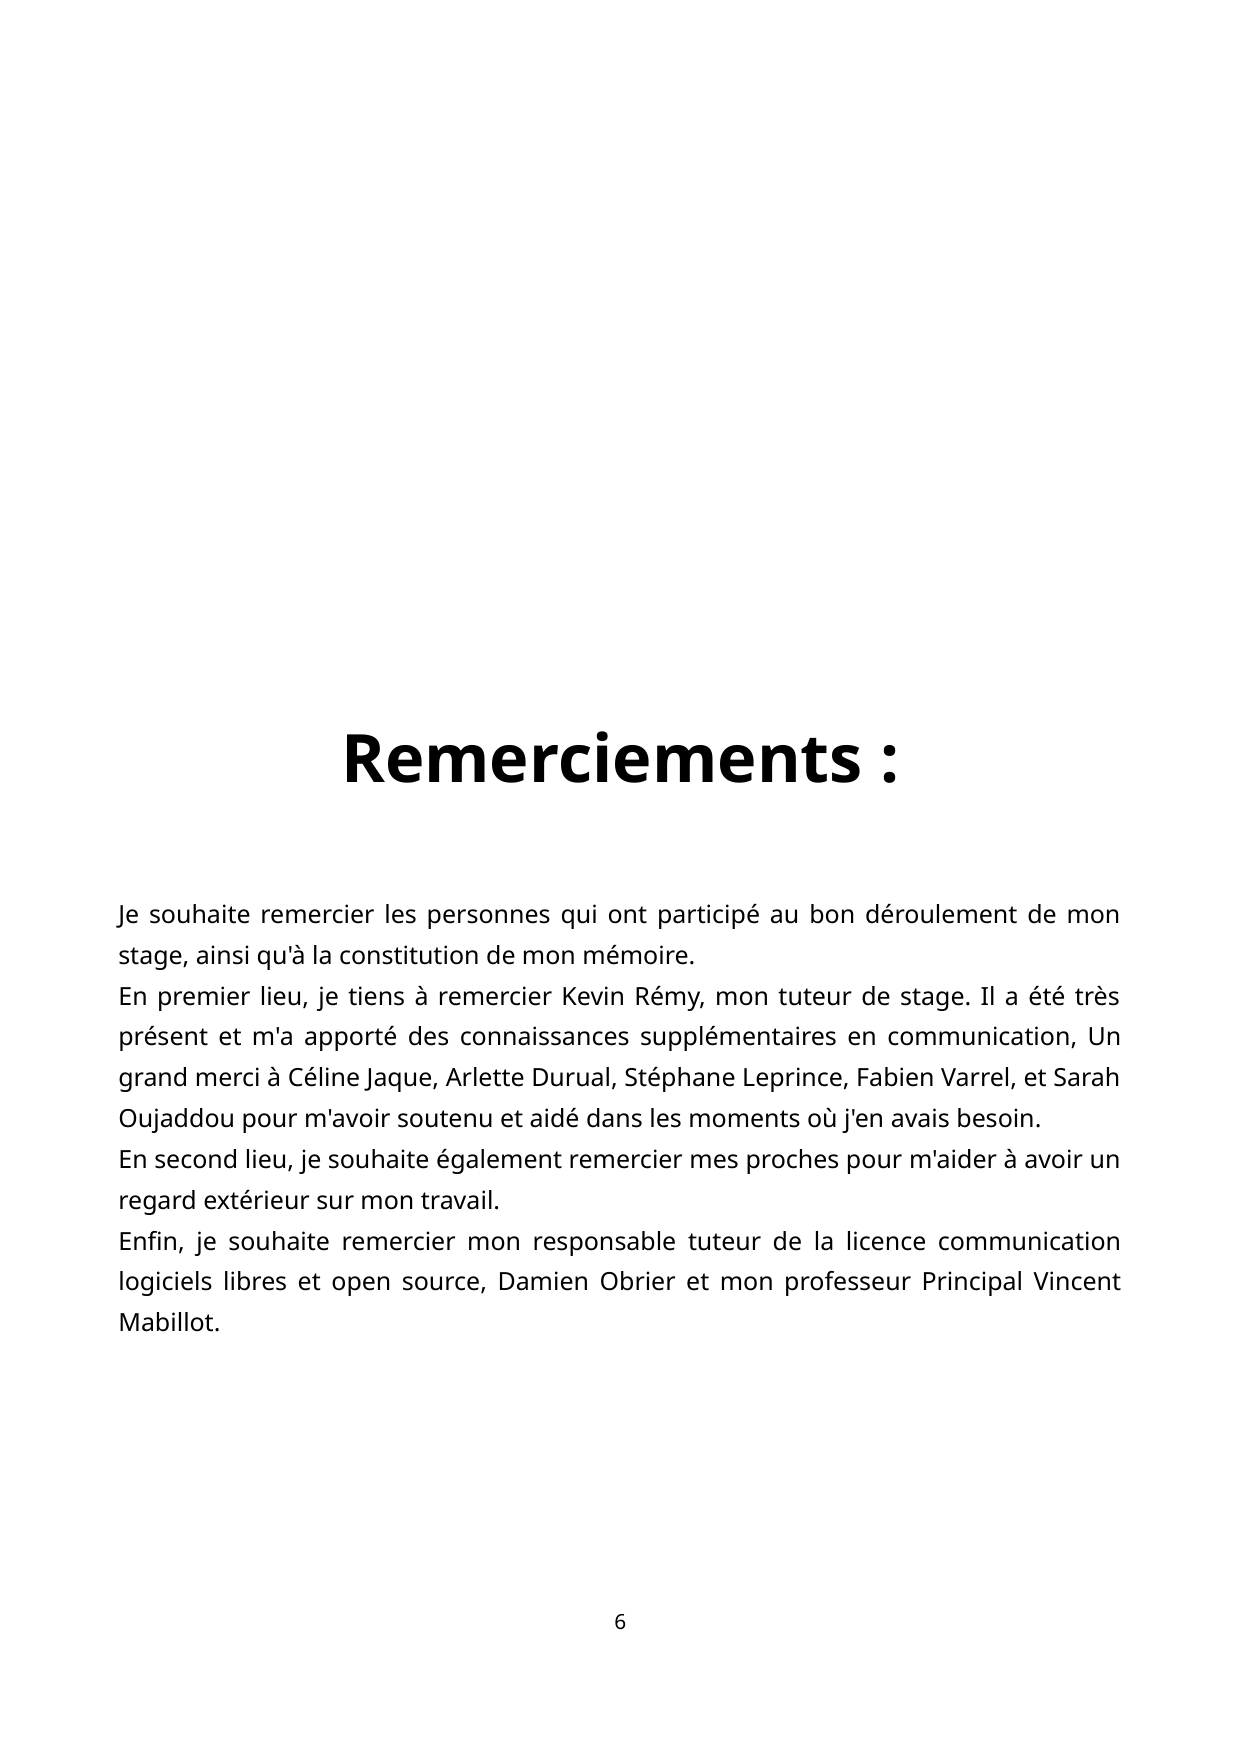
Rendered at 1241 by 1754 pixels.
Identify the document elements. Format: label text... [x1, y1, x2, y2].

text En second lieu, je souhaite également remercier mes proches pour m'aider à avoir un regard extérieur sur mon travail. [118, 1142, 1122, 1216]
text Enfin, je souhaite remercier mon responsable tuteur de la licence communication logiciels libres et open source, Damien Obrier et mon professeur Principal Vincent Mabillot. [118, 1223, 1122, 1339]
subtitle Remerciements : [118, 712, 1122, 802]
text Je souhaite remercier les personnes qui ont participé au bon déroulement de mon stage, ainsi qu'à la constitution de mon mémoire. [118, 897, 1122, 971]
text En premier lieu, je tiens à remercier Kevin Rémy, mon tuteur de stage. Il a été très présent et m'a apporté des connaissances supplémentaires en communication, Un grand merci à Céline Jaque, Arlette Durual, Stéphane Leprince, Fabien Varrel, et Sarah Oujaddou pour m'avoir soutenu et aidé dans les moments où j'en avais besoin. [118, 978, 1122, 1135]
